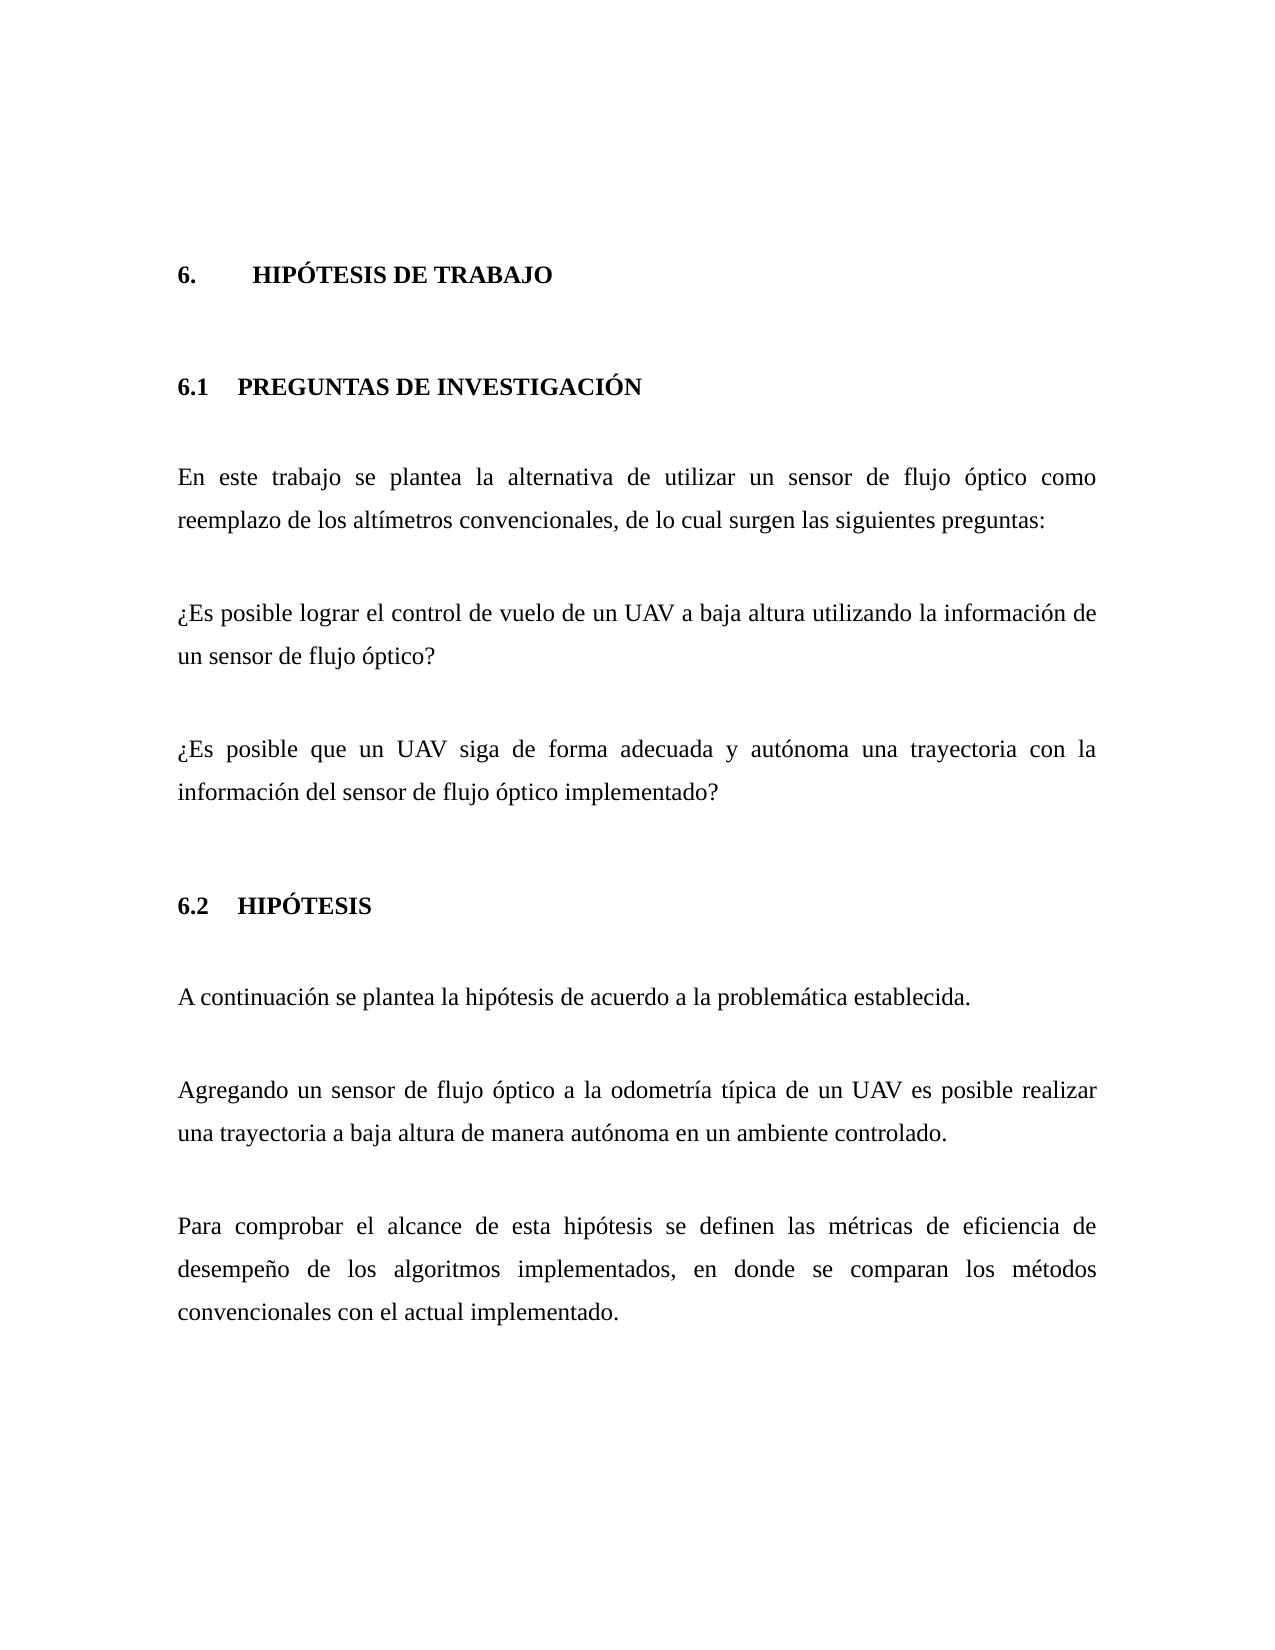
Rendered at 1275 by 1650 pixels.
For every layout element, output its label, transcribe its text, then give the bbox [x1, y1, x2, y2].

text ¿Es posible que un UAV siga de forma adecuada y autónoma una trayectoria con la información del sensor de flujo óptico implementado? [177, 734, 1098, 806]
text A continuación se plantea la hipótesis de acuerdo a la problemática establecida. [177, 982, 1098, 1011]
text Agregando un sensor de flujo óptico a la odometría típica de un UAV es posible realizar una trayectoria a baja altura de manera autónoma en un ambiente controlado. [177, 1075, 1098, 1147]
text En este trabajo se plantea la alternativa de utilizar un sensor de flujo óptico como reemplazo de los altímetros convencionales, de lo cual surgen las siguientes preguntas: [177, 462, 1098, 534]
text ¿Es posible lograr el control de vuelo de un UAV a baja altura utilizando la información de un sensor de flujo óptico? [177, 598, 1098, 670]
subtitle PREGUNTAS DE INVESTIGACIÓN [177, 372, 1098, 400]
subtitle HIPÓTESIS [177, 891, 1098, 920]
subtitle HIPÓTESIS DE TRABAJO [177, 260, 1098, 289]
text Para comprobar el alcance de esta hipótesis se definen las métricas de eficiencia de desempeño de los algoritmos implementados, en donde se comparan los métodos convencionales con el actual implementado. [177, 1211, 1098, 1326]
